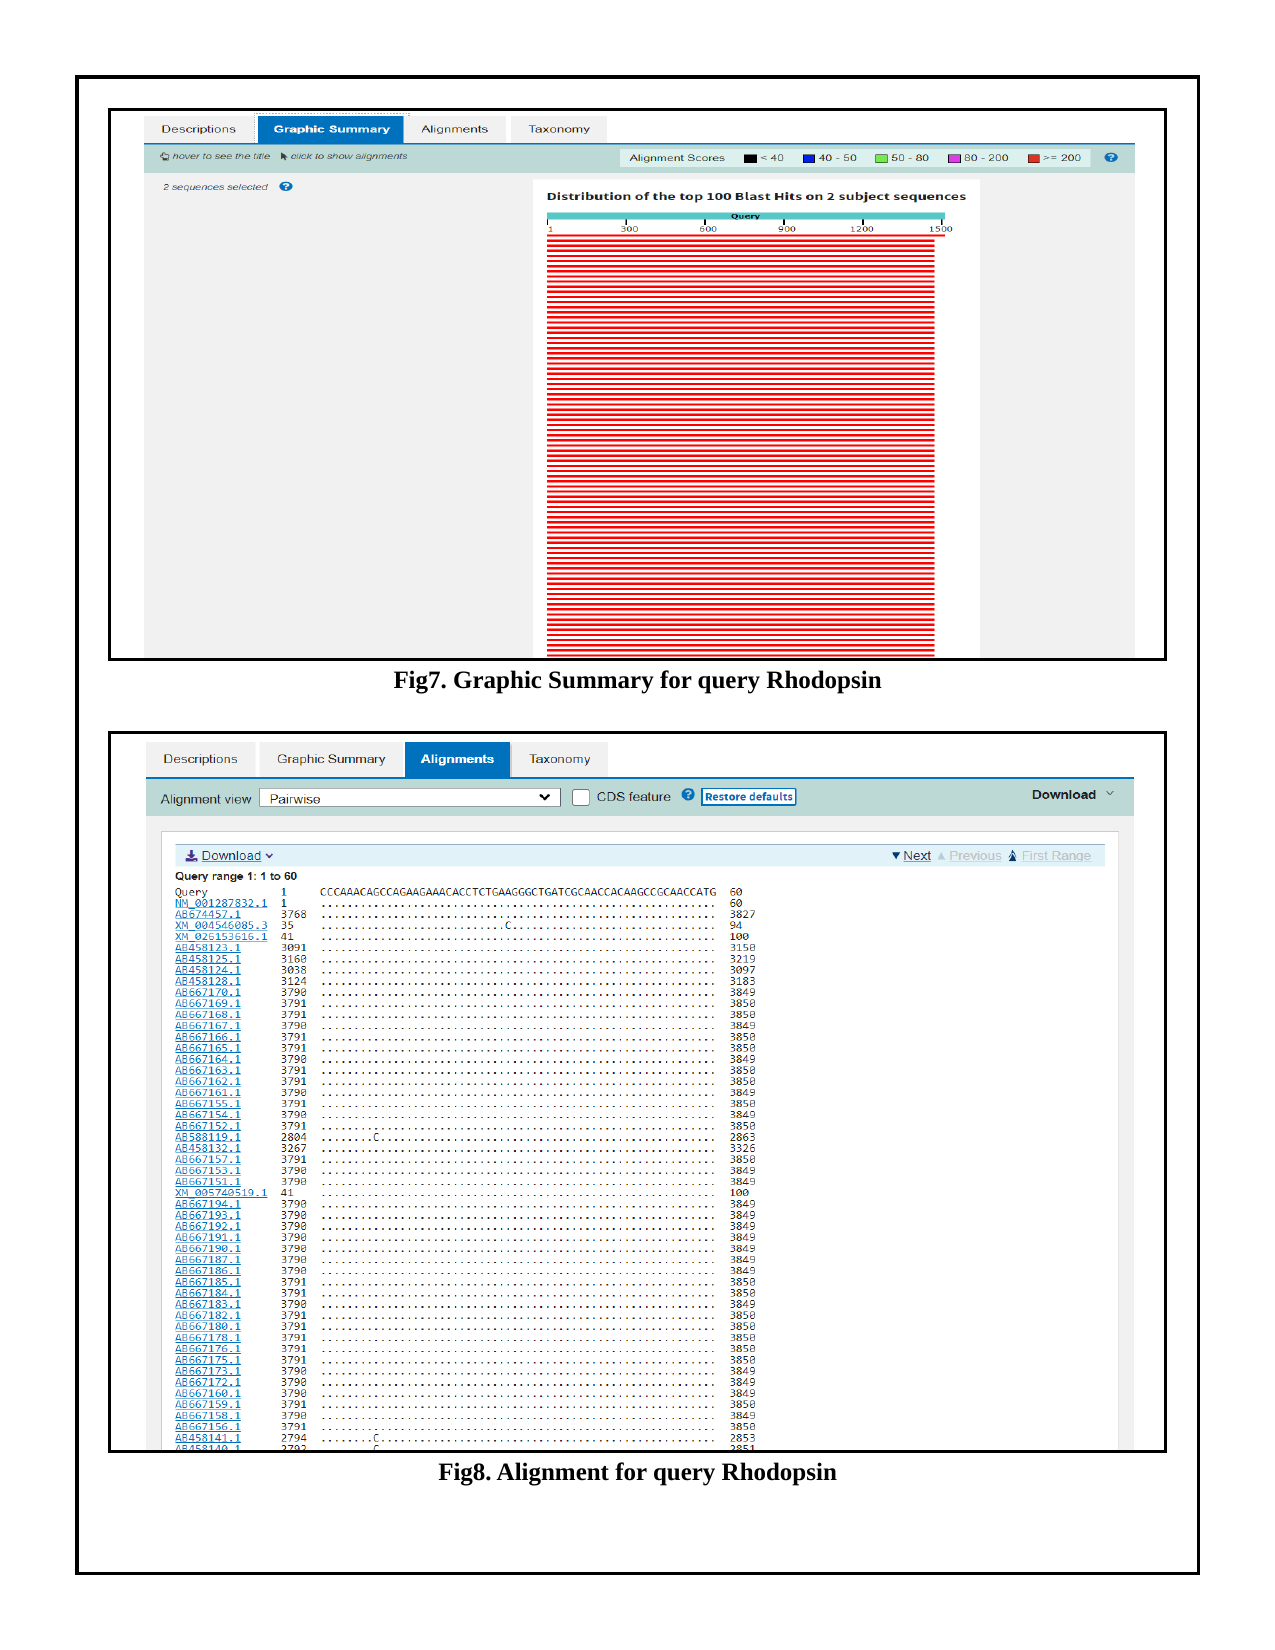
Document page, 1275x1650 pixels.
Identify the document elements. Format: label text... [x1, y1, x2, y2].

text Fig8. Alignment for query Rhodopsin [108, 1453, 1167, 1486]
text Fig7. Graphic Summary for query Rhodopsin [108, 661, 1167, 694]
